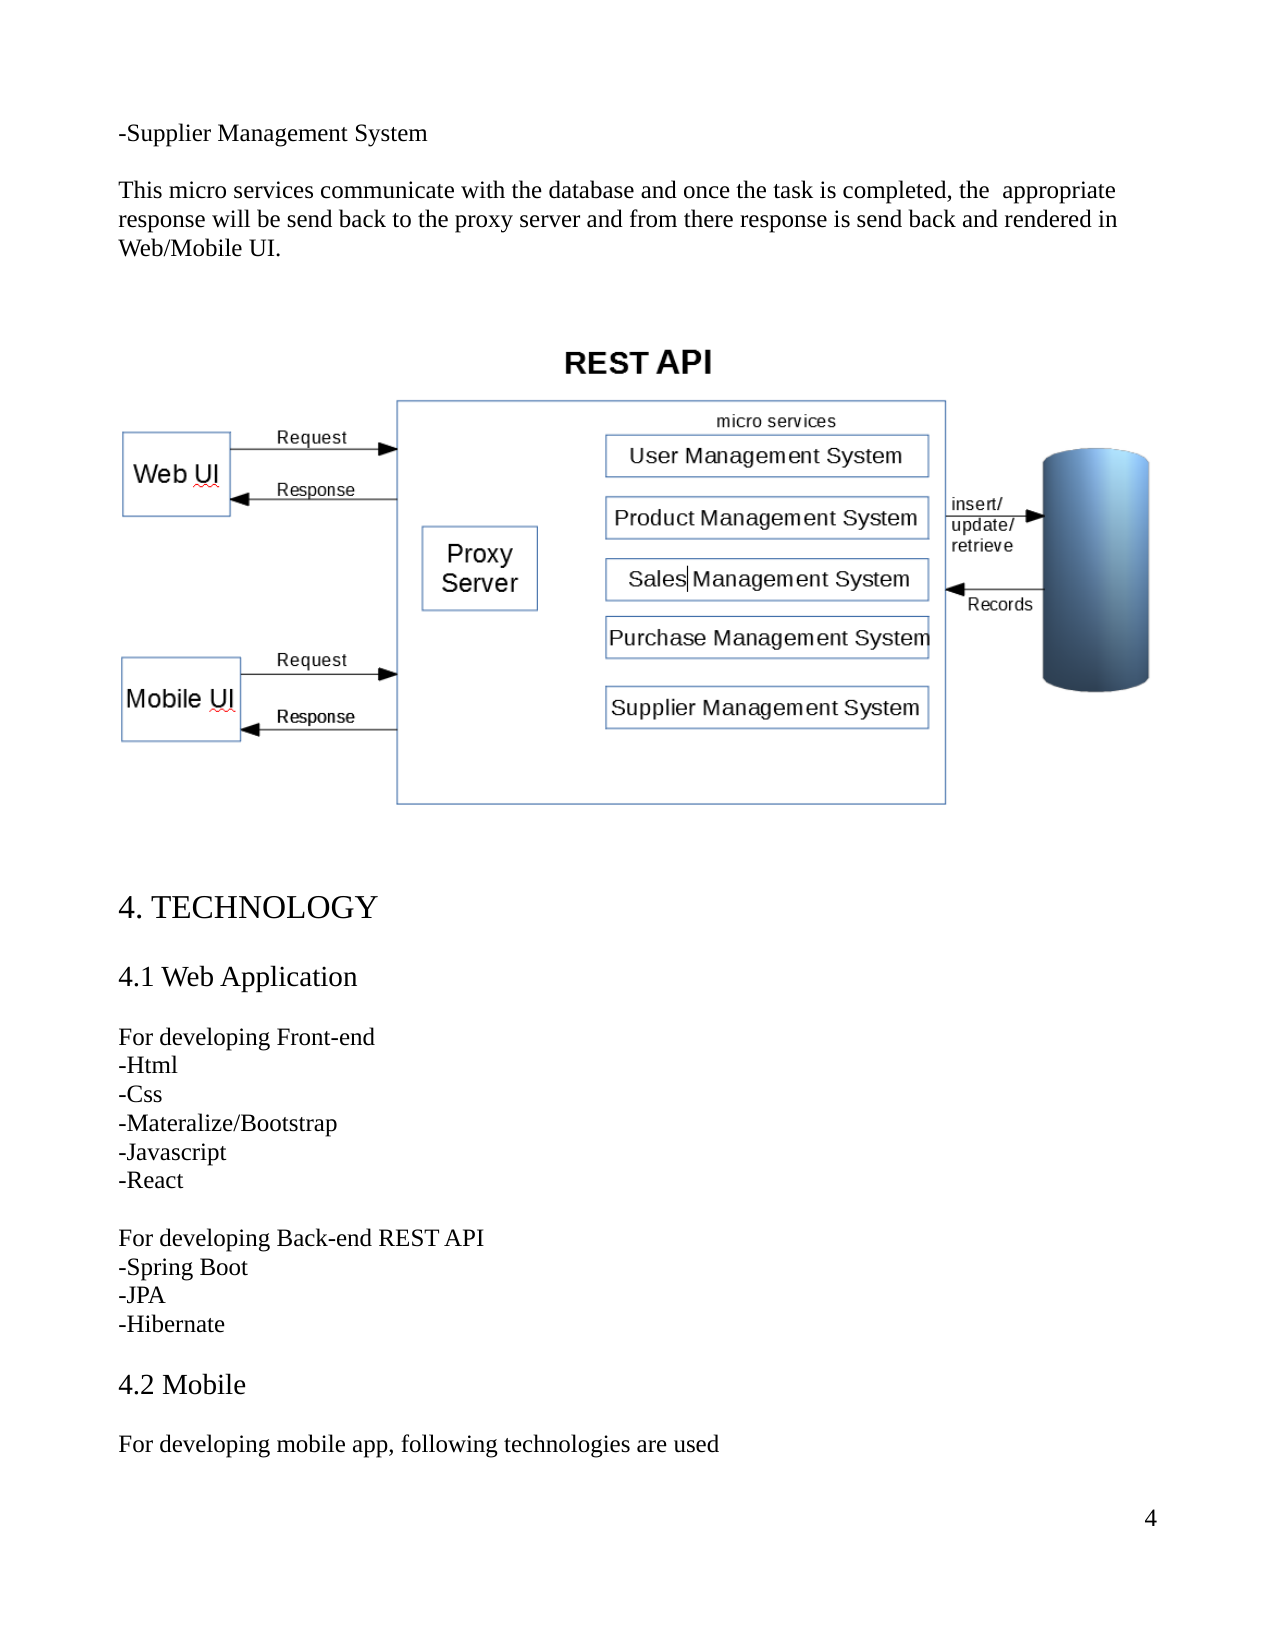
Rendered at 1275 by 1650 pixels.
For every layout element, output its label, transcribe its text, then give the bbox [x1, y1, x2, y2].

text -Html [118, 1051, 1157, 1079]
text -JPA [118, 1281, 1157, 1309]
text -Javascript [118, 1137, 1157, 1166]
text -Css [118, 1079, 1157, 1108]
text This micro services communicate with the database and once the task is completed, the appropriate response will be send back to the proxy server and from there response is send back and rendered in Web/Mobile UI. [118, 176, 1157, 262]
text -Spring Boot [118, 1252, 1157, 1281]
picture [118, 328, 1157, 821]
text For developing Front-end [118, 1022, 1157, 1051]
text 4. TECHNOLOGY [118, 888, 1157, 926]
text -Supplier Management System [118, 118, 1157, 147]
text 4.2 Mobile [118, 1367, 1157, 1400]
text For developing mobile app, following technologies are used [118, 1429, 1157, 1458]
text -Materalize/Bootstrap [118, 1108, 1157, 1137]
text -Hibernate [118, 1309, 1157, 1338]
text 4.1 Web Application [118, 959, 1157, 993]
text -React [118, 1166, 1157, 1194]
text For developing Back-end REST API [118, 1223, 1157, 1252]
